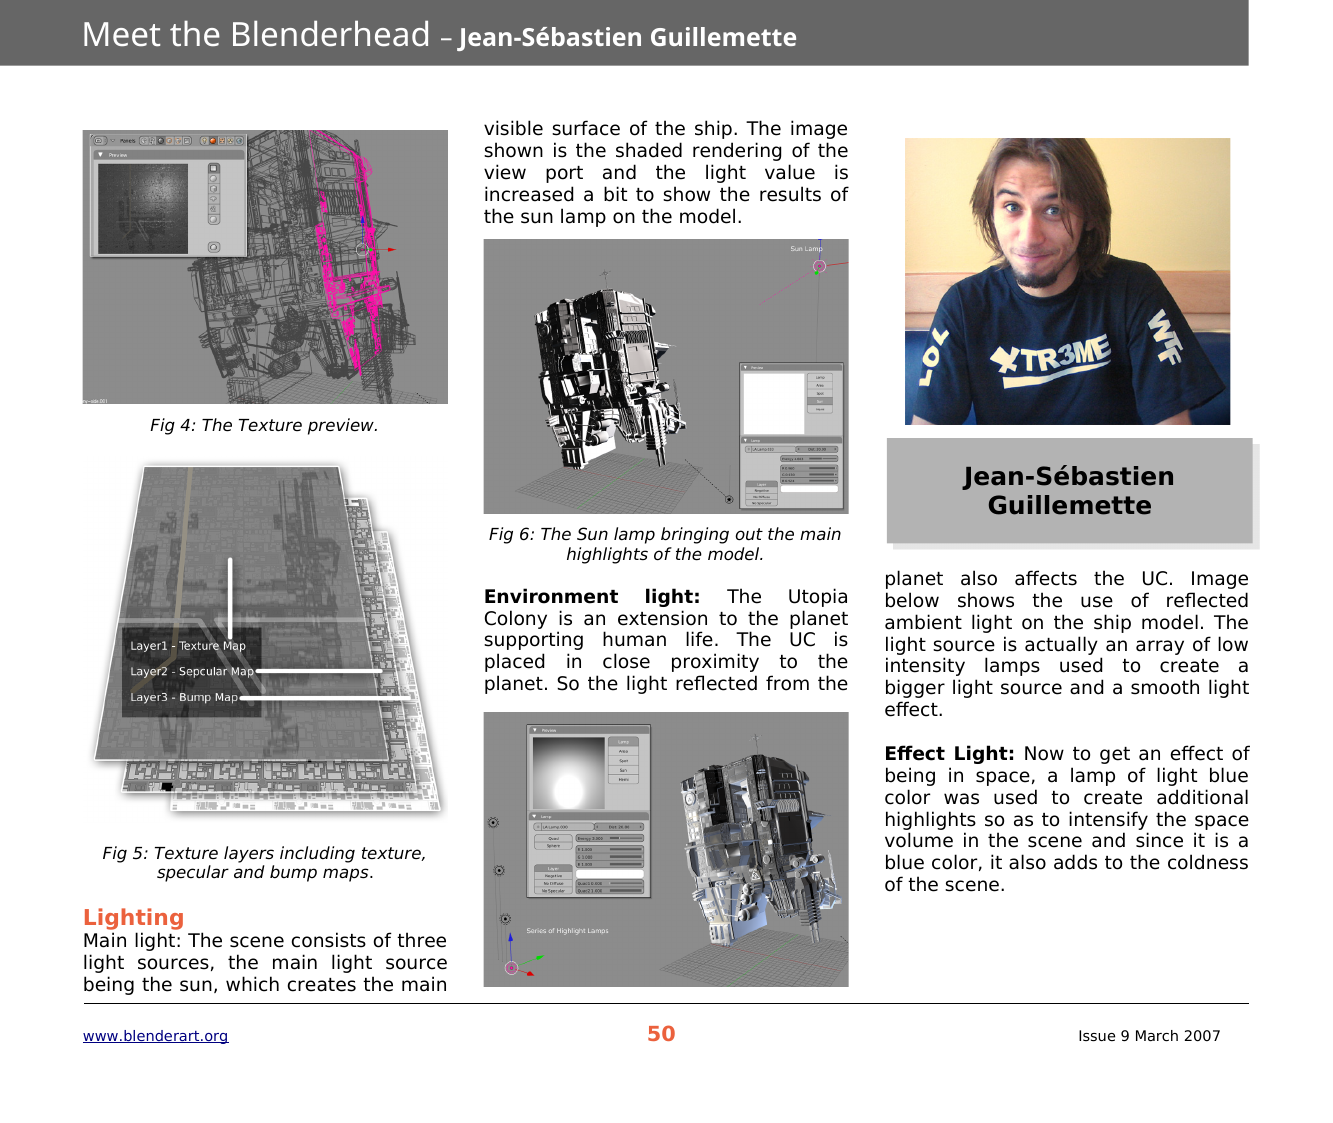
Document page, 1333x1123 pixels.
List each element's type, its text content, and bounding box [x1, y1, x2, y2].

picture [82, 130, 448, 404]
text Fig 5: Texture layers including texture, specular and bump maps. [83, 823, 448, 883]
text [83, 118, 448, 130]
text [483, 227, 849, 239]
picture [483, 239, 849, 514]
text Environment light: The Utopia Colony is an extension to the planet supporting human life. The UC is placed in close proximity to the planet. So the light reflected from the planet also affects the UC. Image below shows the use of reflected ambient light on the ship model. The light source is actually an array of low intensity lamps used to create a bigger light source and a smooth light effect. Effect Light: Now to get an effect of being in space, a lamp of light blue color was used to create additional highlights so as to intensify the space volume in the scene and since it is a blue color, it also adds to the coldness of the scene. [483, 586, 849, 695]
text Lighting Main light: The scene consists of three light sources, the main light source being the sun, which creates the main [83, 883, 448, 996]
text visible surface of the ship. The image shown is the shaded rendering of the view port and the light value is increased a bit to show the results of the sun lamp on the model. [483, 118, 849, 227]
picture [483, 712, 849, 987]
text Fig 4: The Texture preview. [83, 404, 448, 435]
text Fig 6: The Sun lamp bringing out the main highlights of the model. [483, 514, 849, 586]
picture [82, 456, 448, 823]
picture [905, 138, 1231, 425]
text Environment light: The Utopia Colony is an extension to the planet supporting human life. The UC is placed in close proximity to the planet. So the light reflected from the planet also affects the UC. Image below shows the use of reflected ambient light on the ship model. The light source is actually an array of low intensity lamps used to create a bigger light source and a smooth light effect. Effect Light: Now to get an effect of being in space, a lamp of light blue color was used to create additional highlights so as to intensify the space volume in the scene and since it is a blue color, it also adds to the coldness of the scene. [884, 118, 1249, 896]
